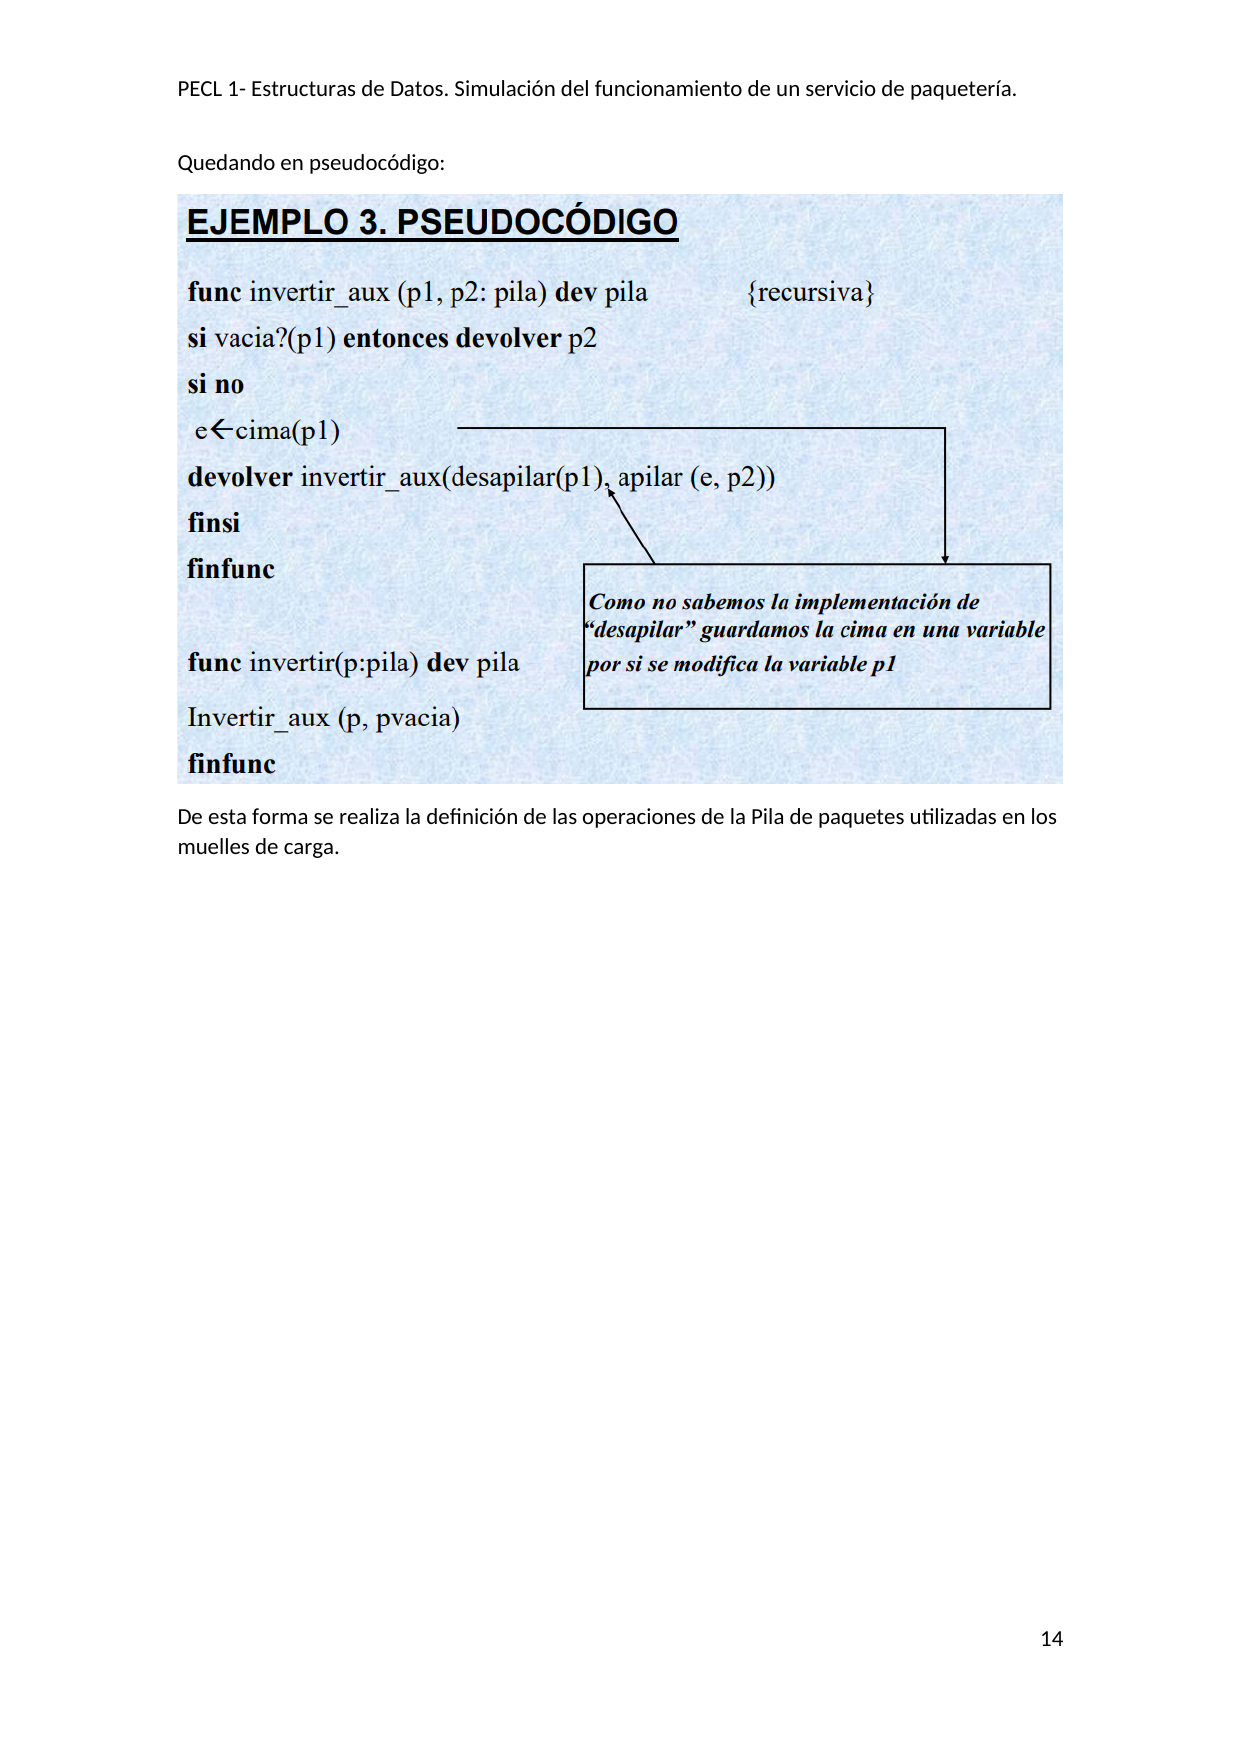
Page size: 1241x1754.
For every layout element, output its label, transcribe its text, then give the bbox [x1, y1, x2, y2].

text De esta forma se realiza la definición de las operaciones de la Pila de paquetes utilizadas en los muelles de carga. [177, 802, 1063, 860]
text Quedando en pseudocódigo: [177, 148, 1063, 176]
picture [177, 194, 1063, 784]
